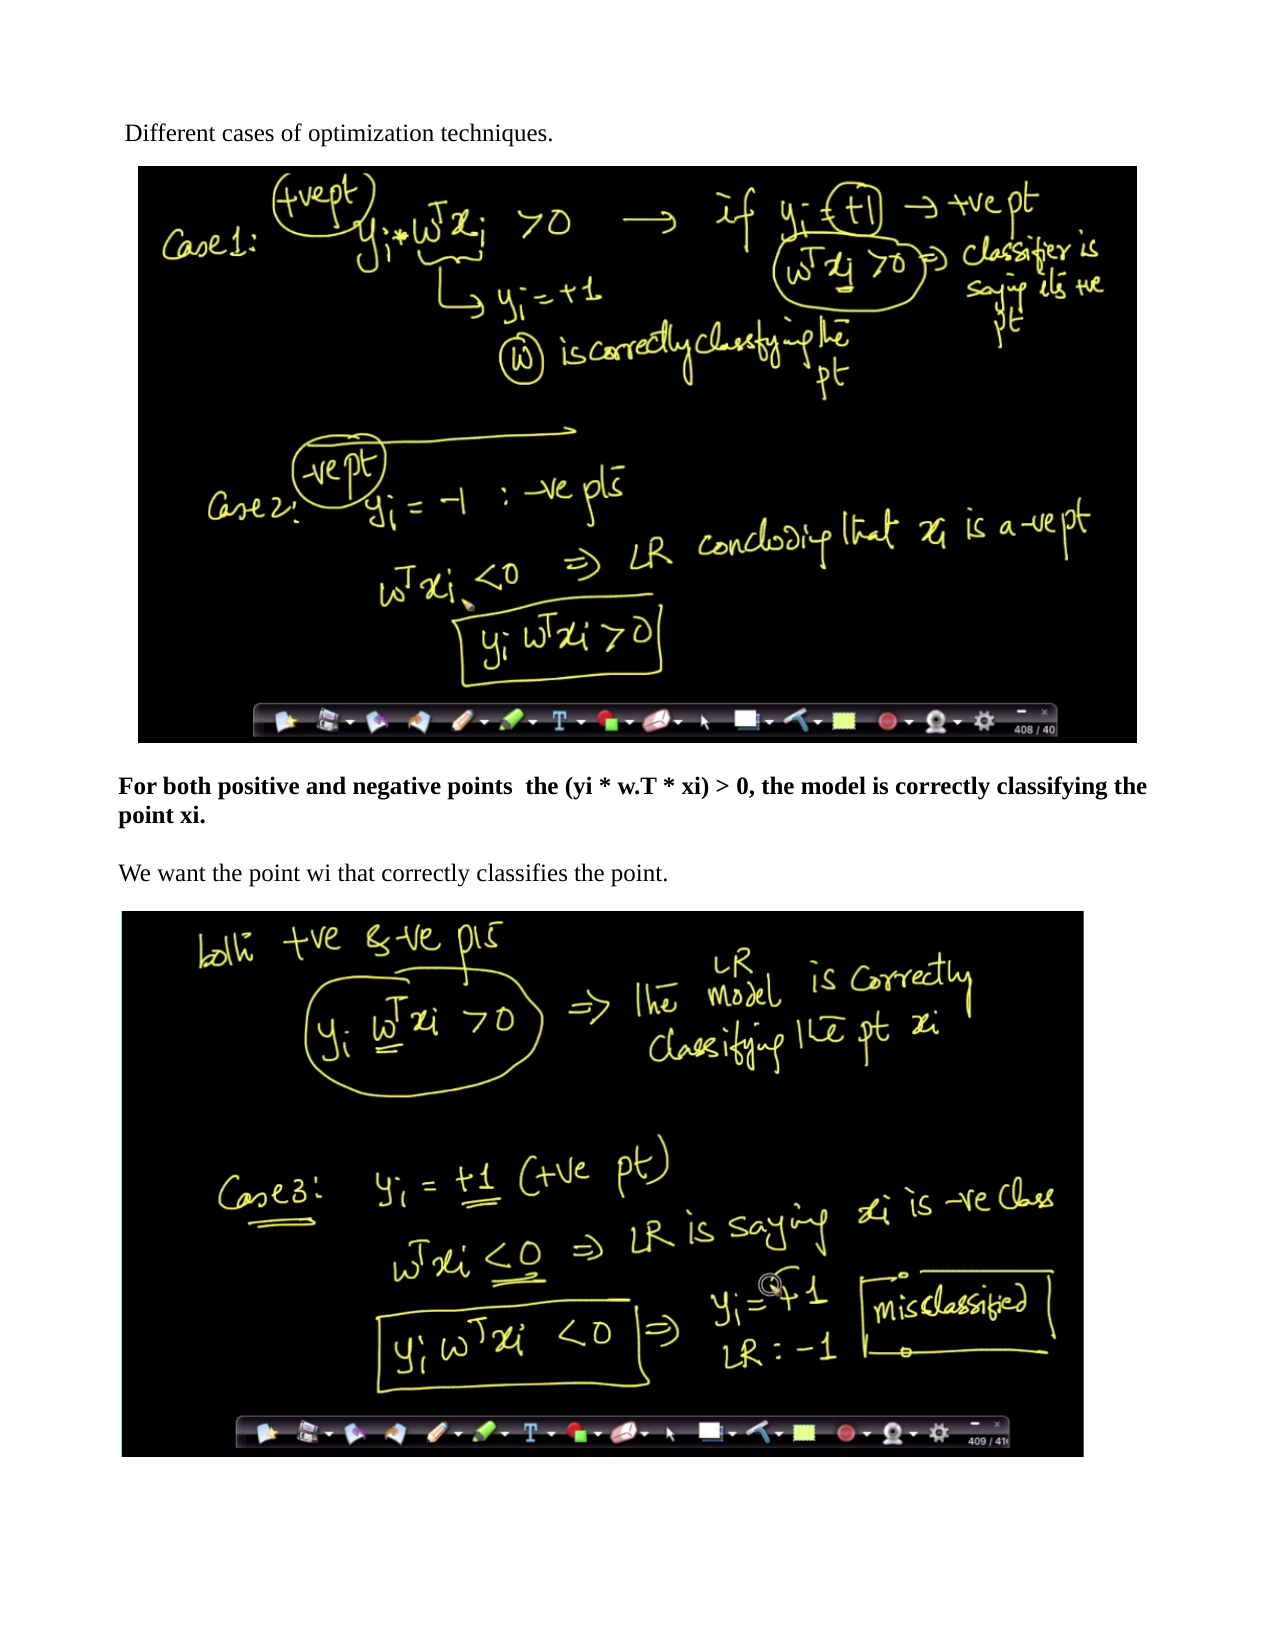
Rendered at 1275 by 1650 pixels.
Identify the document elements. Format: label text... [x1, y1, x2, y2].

picture [121, 911, 1084, 1457]
picture [138, 166, 1137, 743]
text Different cases of optimization techniques. [118, 118, 1157, 147]
text We want the point wi that correctly classifies the point. [118, 858, 1157, 886]
text For both positive and negative points the (yi * w.T * xi) > 0, the model is correctly classifying the point xi. [118, 771, 1157, 829]
